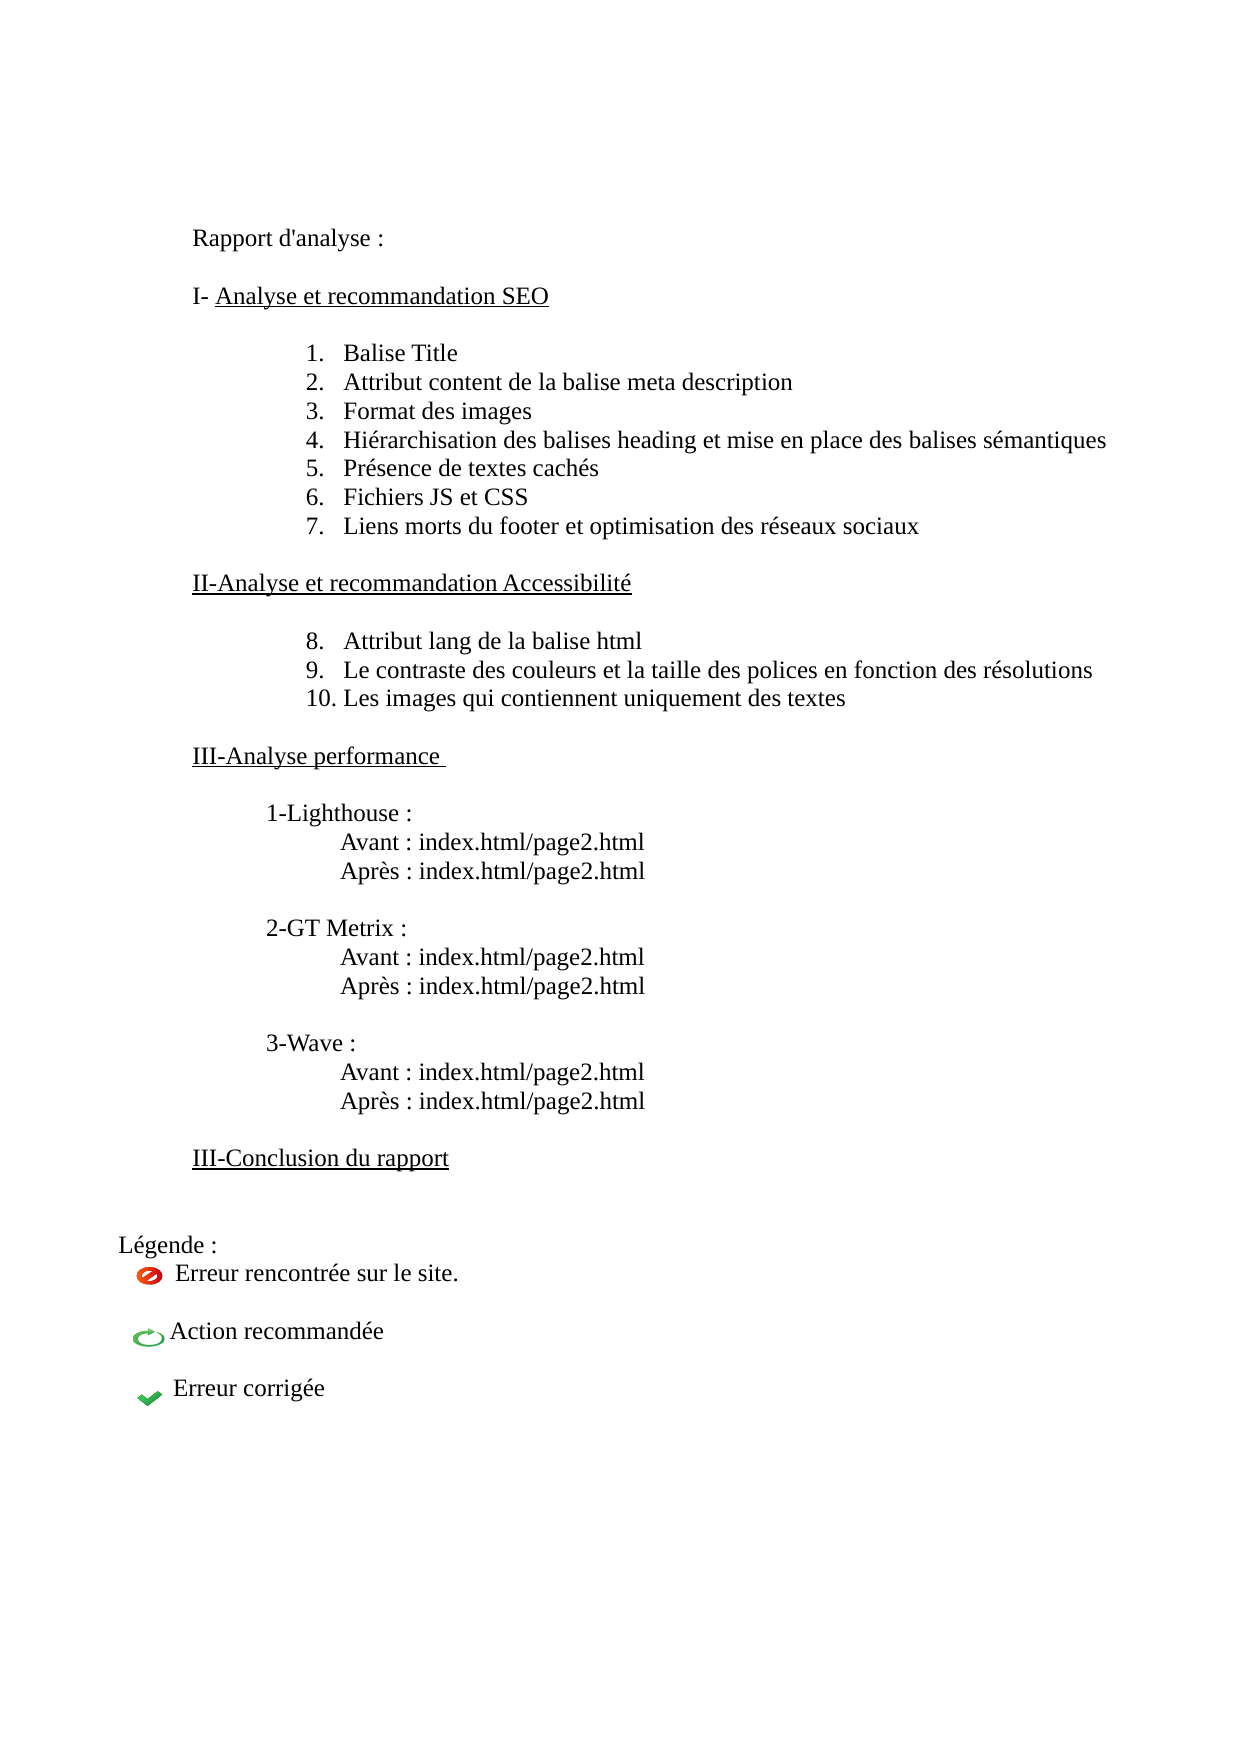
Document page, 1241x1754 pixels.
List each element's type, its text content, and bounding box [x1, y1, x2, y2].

text III-Conclusion du rapport [118, 1143, 1122, 1172]
text 3-Wave : [118, 1028, 1122, 1057]
list Hiérarchisation des balises heading et mise en place des balises sémantiques [306, 425, 1122, 453]
text I- Analyse et recommandation SEO [118, 281, 1122, 310]
text III-Analyse performance [118, 741, 1122, 770]
list Le contraste des couleurs et la taille des polices en fonction des résolutions [306, 655, 1122, 683]
text 1-Lighthouse : [118, 798, 1122, 827]
list Présence de textes cachés [306, 453, 1122, 482]
picture [132, 1328, 165, 1347]
list Format des images [306, 396, 1122, 425]
list Attribut lang de la balise html [306, 626, 1122, 655]
text Avant : index.html/page2.html [118, 942, 1122, 971]
text Avant : index.html/page2.html [118, 827, 1122, 856]
list Liens morts du footer et optimisation des réseaux sociaux [306, 511, 1122, 540]
list Attribut content de la balise meta description [306, 367, 1122, 396]
text Après : index.html/page2.html [118, 971, 1122, 1000]
text Légende : [118, 1230, 1122, 1258]
text Erreur rencontrée sur le site. [118, 1258, 1122, 1287]
text Rapport d'analyse : [118, 219, 1122, 252]
text Après : index.html/page2.html [118, 856, 1122, 885]
list Fichiers JS et CSS [306, 482, 1122, 511]
list Les images qui contiennent uniquement des textes [306, 683, 1122, 712]
list Balise Title [306, 338, 1122, 367]
text 2-GT Metrix : [118, 913, 1122, 942]
text Action recommandée [118, 1316, 1122, 1345]
text II-Analyse et recommandation Accessibilité [118, 568, 1122, 597]
text Après : index.html/page2.html [118, 1086, 1122, 1115]
text Avant : index.html/page2.html [118, 1057, 1122, 1086]
text Erreur corrigée [118, 1373, 1122, 1402]
